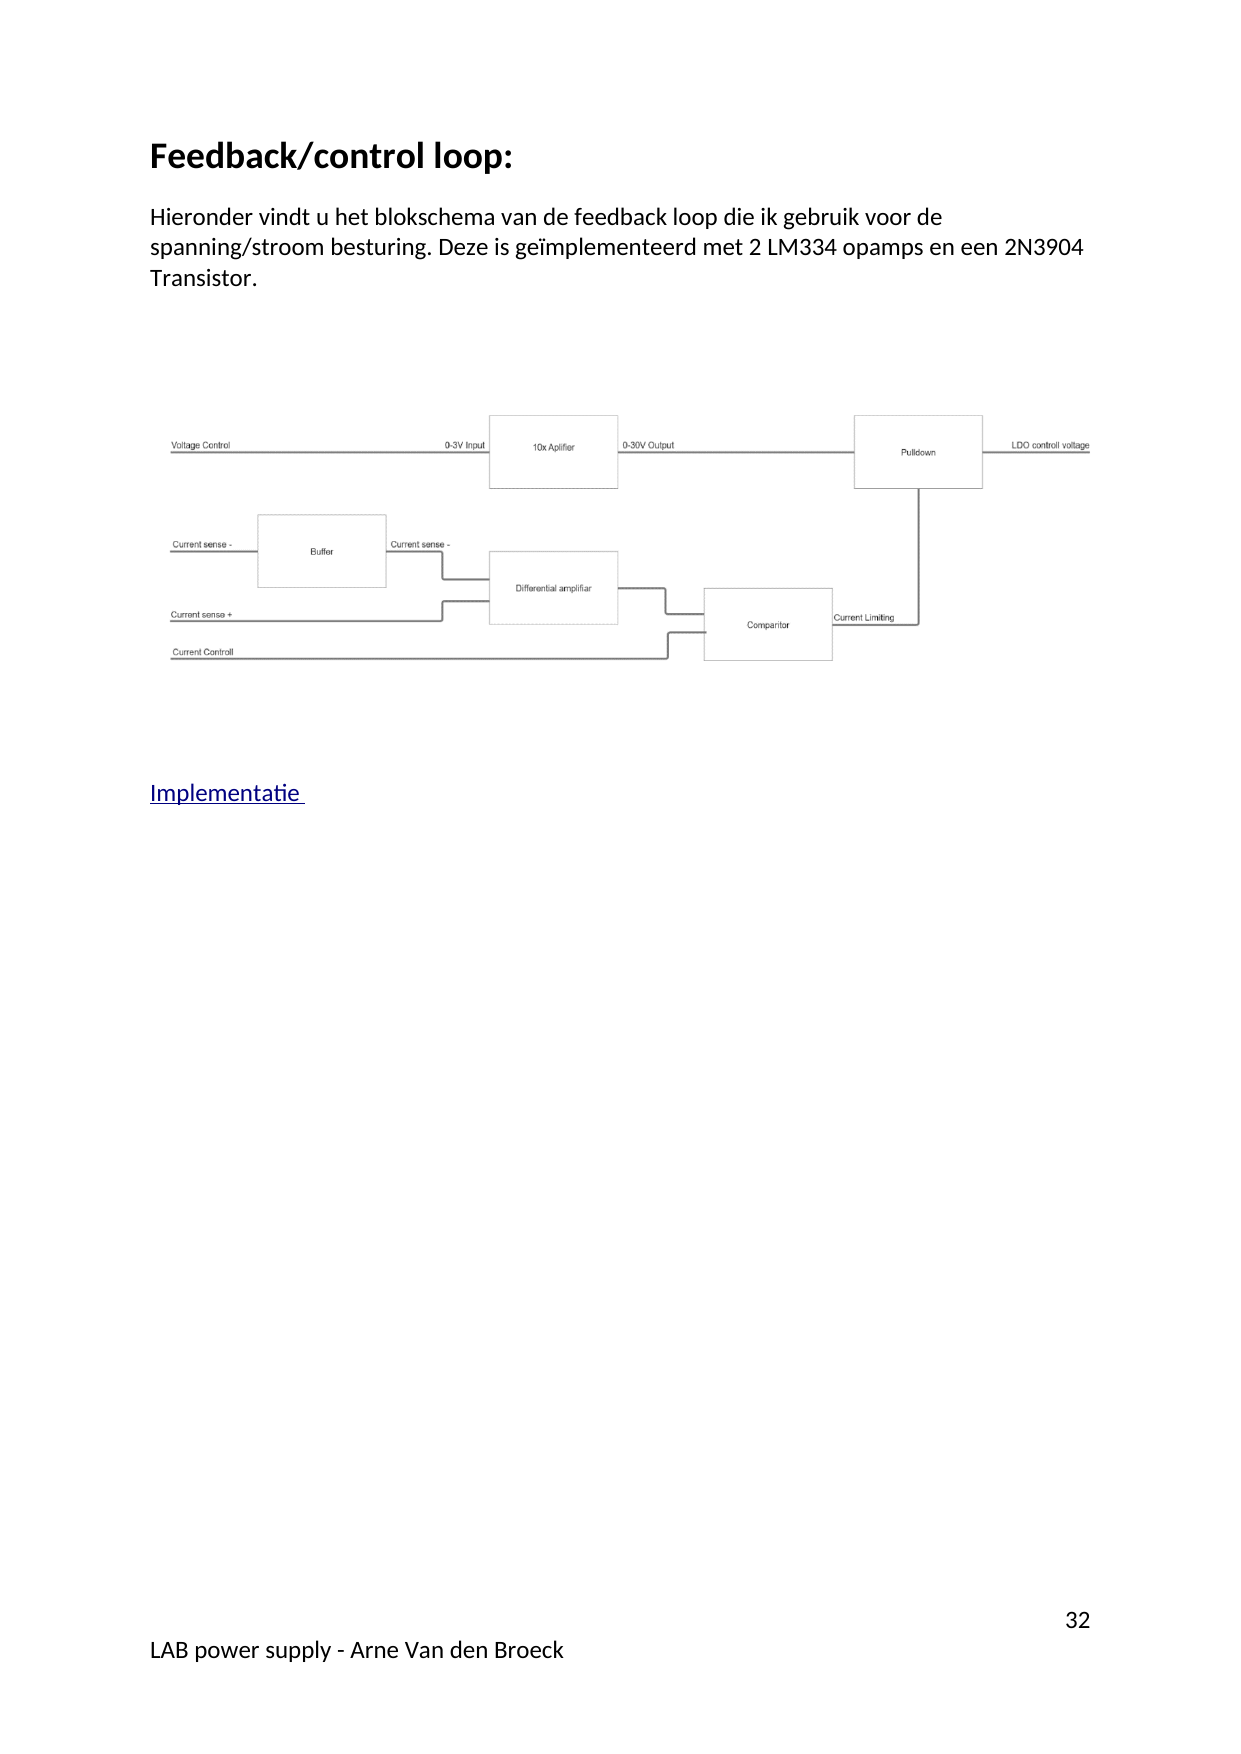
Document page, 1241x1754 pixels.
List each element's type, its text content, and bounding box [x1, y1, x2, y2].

subtitle Feedback/control loop: [150, 132, 1090, 178]
text Implementatie [150, 685, 1090, 807]
text Hieronder vindt u het blokschema van de feedback loop die ik gebruik voor de spanning/stroom besturing. Deze is geïmplementeerd met 2 LM334 opamps en een 2N3904 Transistor. [150, 201, 1090, 292]
